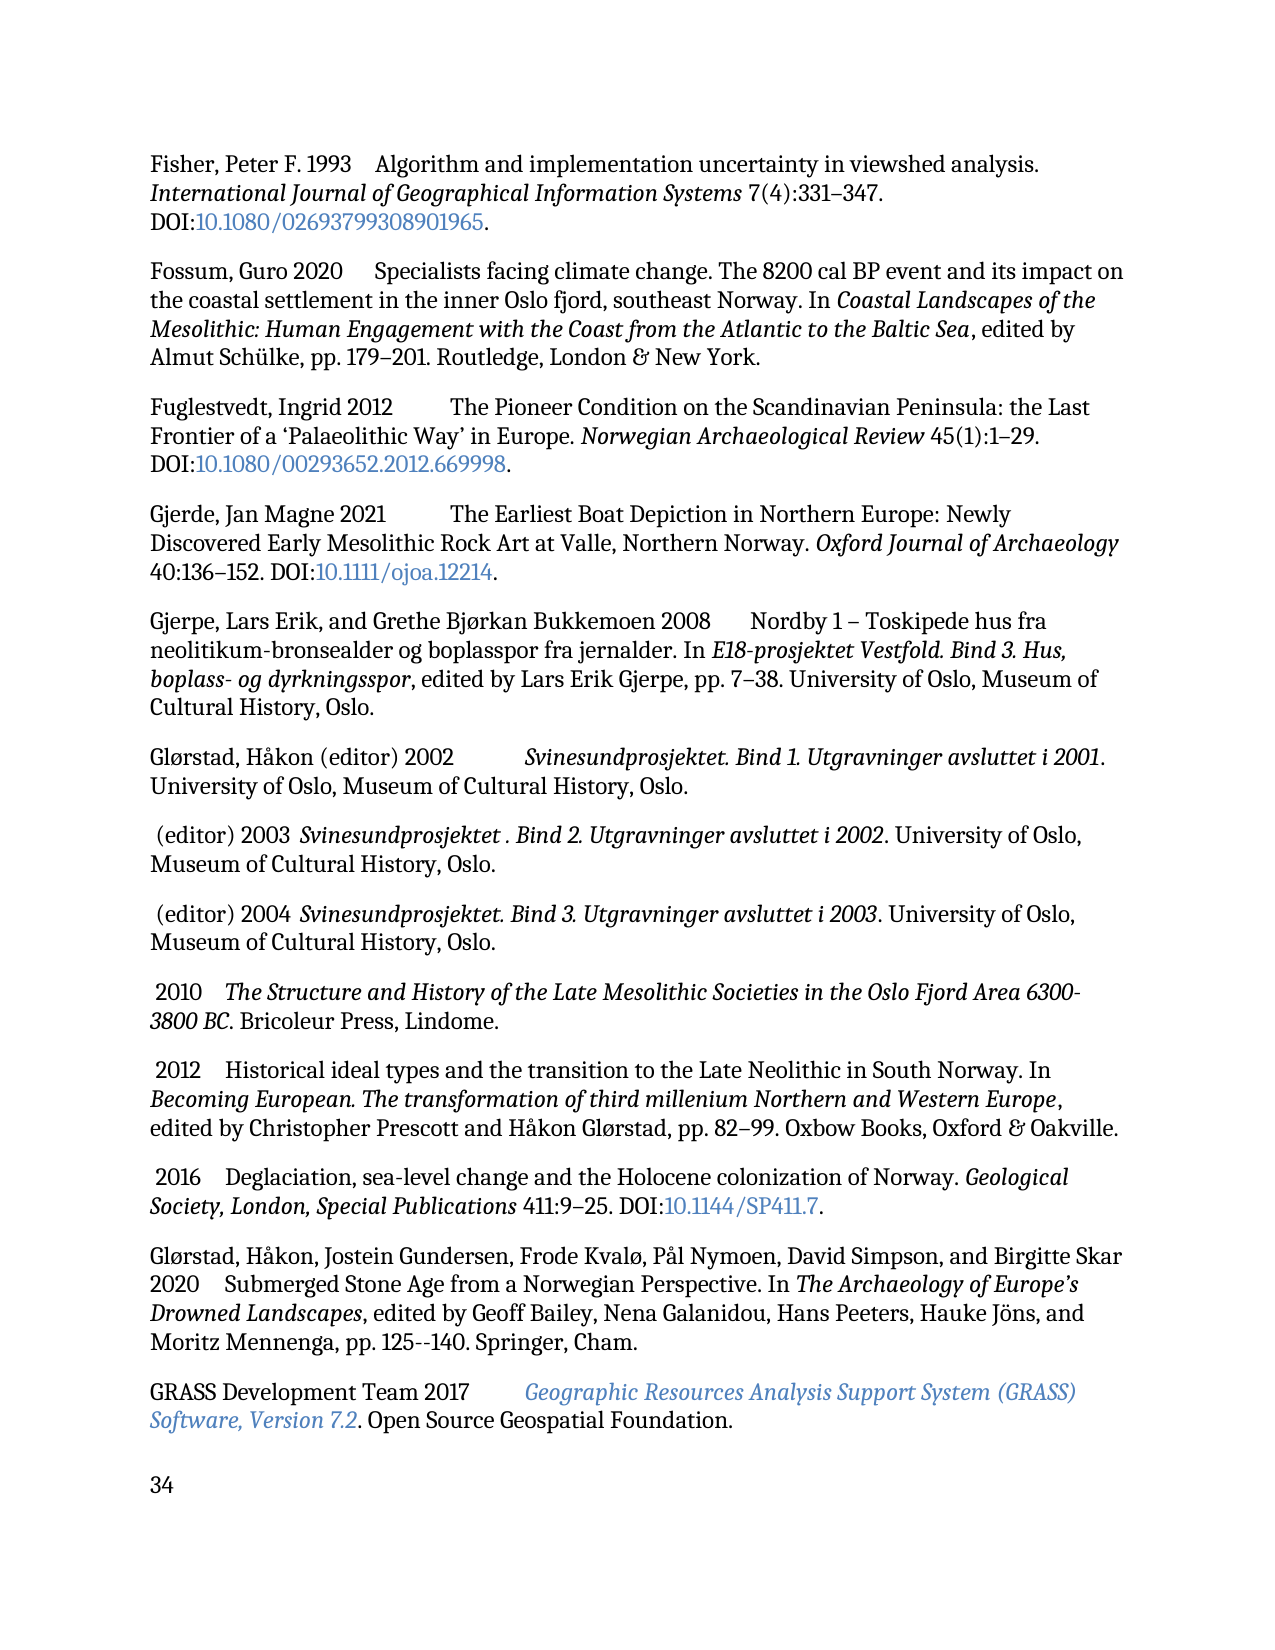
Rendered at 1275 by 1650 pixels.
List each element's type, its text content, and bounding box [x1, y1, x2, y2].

text (editor) 2003 Svinesundprosjektet . Bind 2. Utgravninger avsluttet i 2002. University of Oslo, Museum of Cultural History, Oslo. [150, 821, 1125, 879]
text Fisher, Peter F. 1993 Algorithm and implementation uncertainty in viewshed analysis. International Journal of Geographical Information Systems 7(4):331–347. DOI:10.1080/02693799308901965. [150, 150, 1125, 236]
text Glørstad, Håkon, Jostein Gundersen, Frode Kvalø, Pål Nymoen, David Simpson, and Birgitte Skar 2020 Submerged Stone Age from a Norwegian Perspective. In The Archaeology of Europe’s Drowned Landscapes, edited by Geoff Bailey, Nena Galanidou, Hans Peeters, Hauke Jöns, and Moritz Mennenga, pp. 125--140. Springer, Cham. [150, 1242, 1125, 1357]
text 2012 Historical ideal types and the transition to the Late Neolithic in South Norway. In Becoming European. The transformation of third millenium Northern and Western Europe, edited by Christopher Prescott and Håkon Glørstad, pp. 82–99. Oxbow Books, Oxford & Oakville. [150, 1056, 1125, 1142]
text Gjerde, Jan Magne 2021 The Earliest Boat Depiction in Northern Europe: Newly Discovered Early Mesolithic Rock Art at Valle, Northern Norway. Oxford Journal of Archaeology 40:136–152. DOI:10.1111/ojoa.12214. [150, 500, 1125, 586]
text Fossum, Guro 2020 Specialists facing climate change. The 8200 cal BP event and its impact on the coastal settlement in the inner Oslo fjord, southeast Norway. In Coastal Landscapes of the Mesolithic: Human Engagement with the Coast from the Atlantic to the Baltic Sea, edited by Almut Schülke, pp. 179–201. Routledge, London & New York. [150, 257, 1125, 372]
text 2016 Deglaciation, sea-level change and the Holocene colonization of Norway. Geological Society, London, Special Publications 411:9–25. DOI:10.1144/SP411.7. [150, 1163, 1125, 1221]
text (editor) 2004 Svinesundprosjektet. Bind 3. Utgravninger avsluttet i 2003. University of Oslo, Museum of Cultural History, Oslo. [150, 899, 1125, 957]
text GRASS Development Team 2017 Geographic Resources Analysis Support System (GRASS) Software, Version 7.2. Open Source Geospatial Foundation. [150, 1377, 1125, 1435]
text Fuglestvedt, Ingrid 2012 The Pioneer Condition on the Scandinavian Peninsula: the Last Frontier of a ‘Palaeolithic Way’ in Europe. Norwegian Archaeological Review 45(1):1–29. DOI:10.1080/00293652.2012.669998. [150, 393, 1125, 479]
text Gjerpe, Lars Erik, and Grethe Bjørkan Bukkemoen 2008 Nordby 1 – Toskipede hus fra neolitikum-bronsealder og boplasspor fra jernalder. In E18-prosjektet Vestfold. Bind 3. Hus, boplass- og dyrkningsspor, edited by Lars Erik Gjerpe, pp. 7–38. University of Oslo, Museum of Cultural History, Oslo. [150, 607, 1125, 722]
text 2010 The Structure and History of the Late Mesolithic Societies in the Oslo Fjord Area 6300-3800 BC. Bricoleur Press, Lindome. [150, 978, 1125, 1035]
text Glørstad, Håkon (editor) 2002 Svinesundprosjektet. Bind 1. Utgravninger avsluttet i 2001. University of Oslo, Museum of Cultural History, Oslo. [150, 743, 1125, 800]
